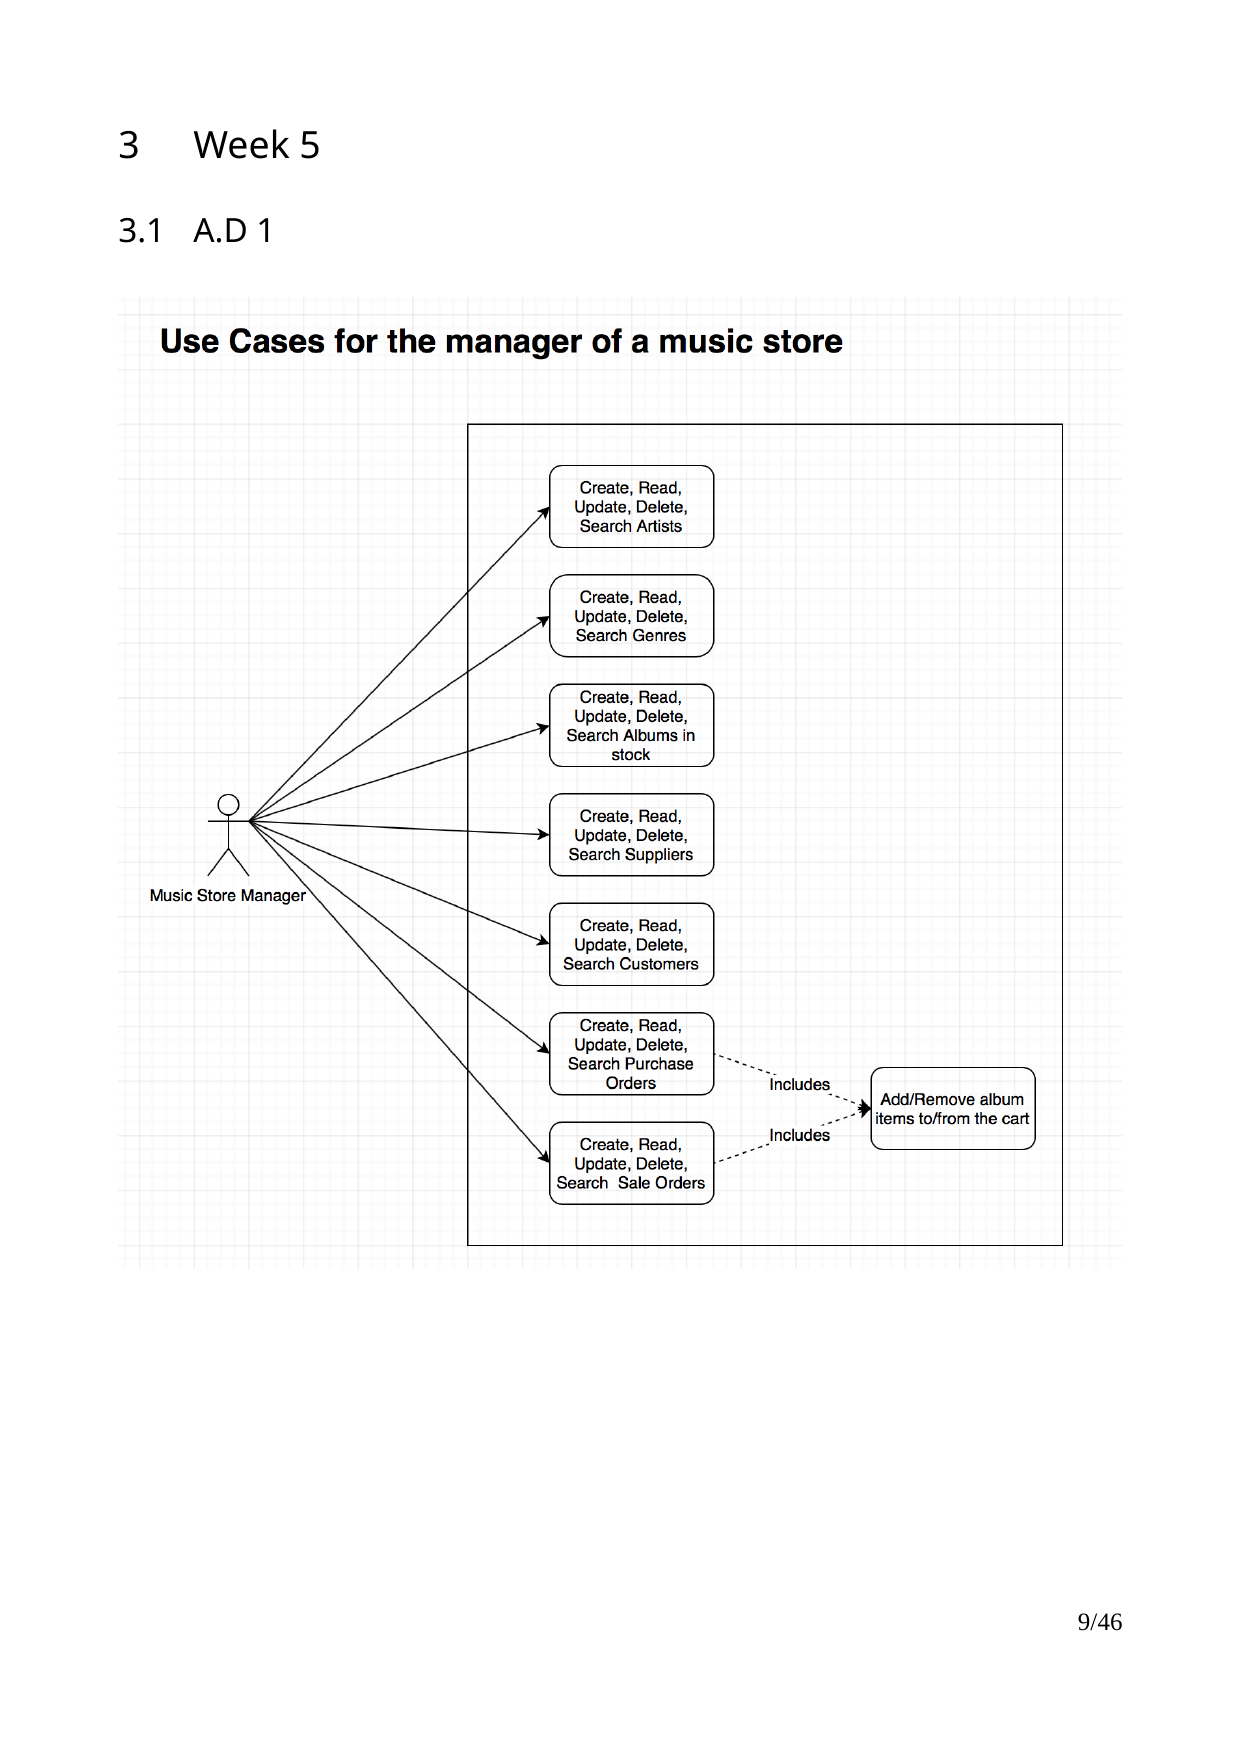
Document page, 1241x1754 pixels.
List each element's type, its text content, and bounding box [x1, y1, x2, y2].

title A.D 1 [118, 207, 1122, 252]
title Week 5 [118, 118, 1122, 169]
picture [118, 297, 1123, 1269]
